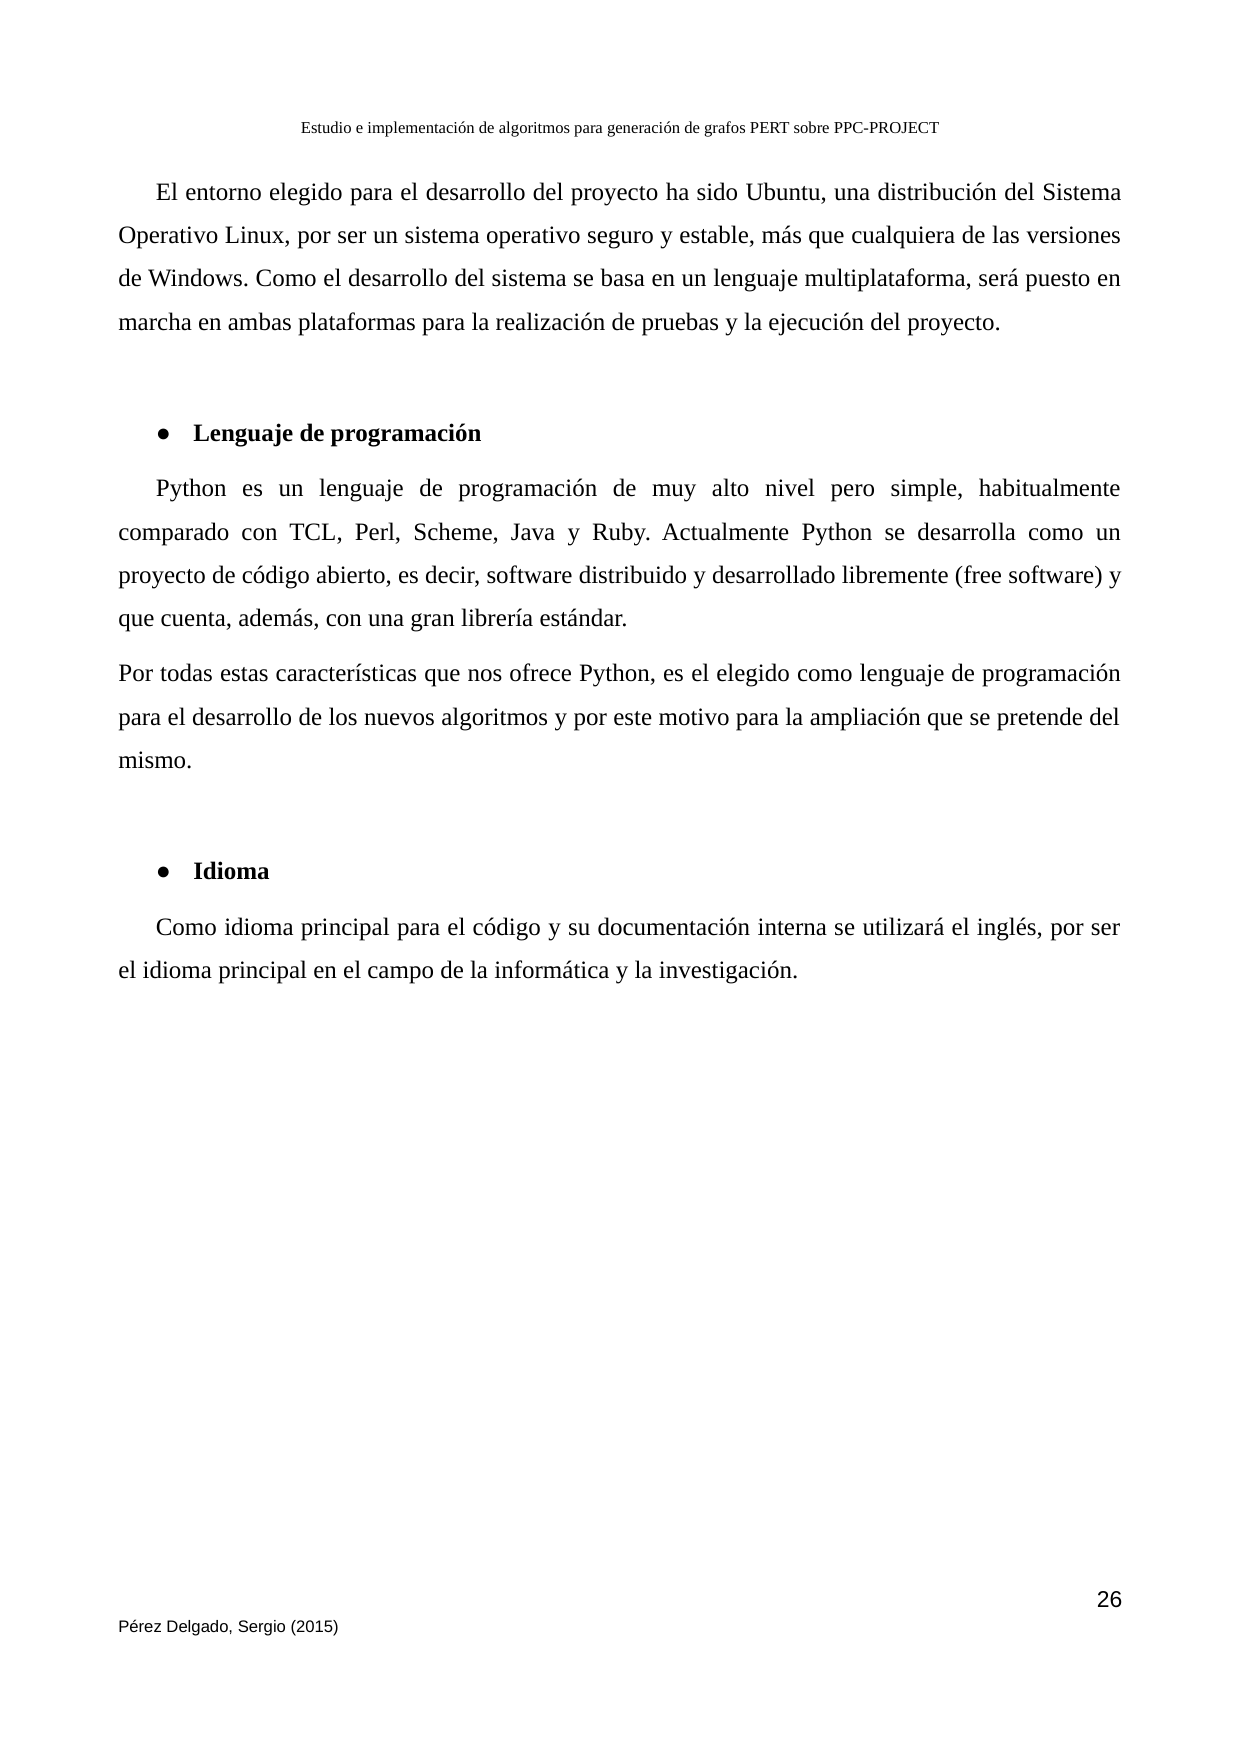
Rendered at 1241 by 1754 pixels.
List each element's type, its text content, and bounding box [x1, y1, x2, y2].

list Idioma [156, 856, 1122, 885]
text Como idioma principal para el código y su documentación interna se utilizará el inglés, por ser el idioma principal en el campo de la informática y la investigación. [118, 912, 1122, 983]
list Lenguaje de programación [156, 418, 1122, 447]
text Python es un lenguaje de programación de muy alto nivel pero simple, habitualmente comparado con TCL, Perl, Scheme, Java y Ruby. Actualmente Python se desarrolla como un proyecto de código abierto, es decir, software distribuido y desarrollado libremente (free software) y que cuenta, además, con una gran librería estándar. [118, 473, 1122, 632]
text El entorno elegido para el desarrollo del proyecto ha sido Ubuntu, una distribución del Sistema Operativo Linux, por ser un sistema operativo seguro y estable, más que cualquiera de las versiones de Windows. Como el desarrollo del sistema se basa en un lenguaje multiplataforma, será puesto en marcha en ambas plataformas para la realización de pruebas y la ejecución del proyecto. [118, 177, 1122, 335]
text Por todas estas características que nos ofrece Python, es el elegido como lenguaje de programación para el desarrollo de los nuevos algoritmos y por este motivo para la ampliación que se pretende del mismo. [118, 658, 1122, 773]
